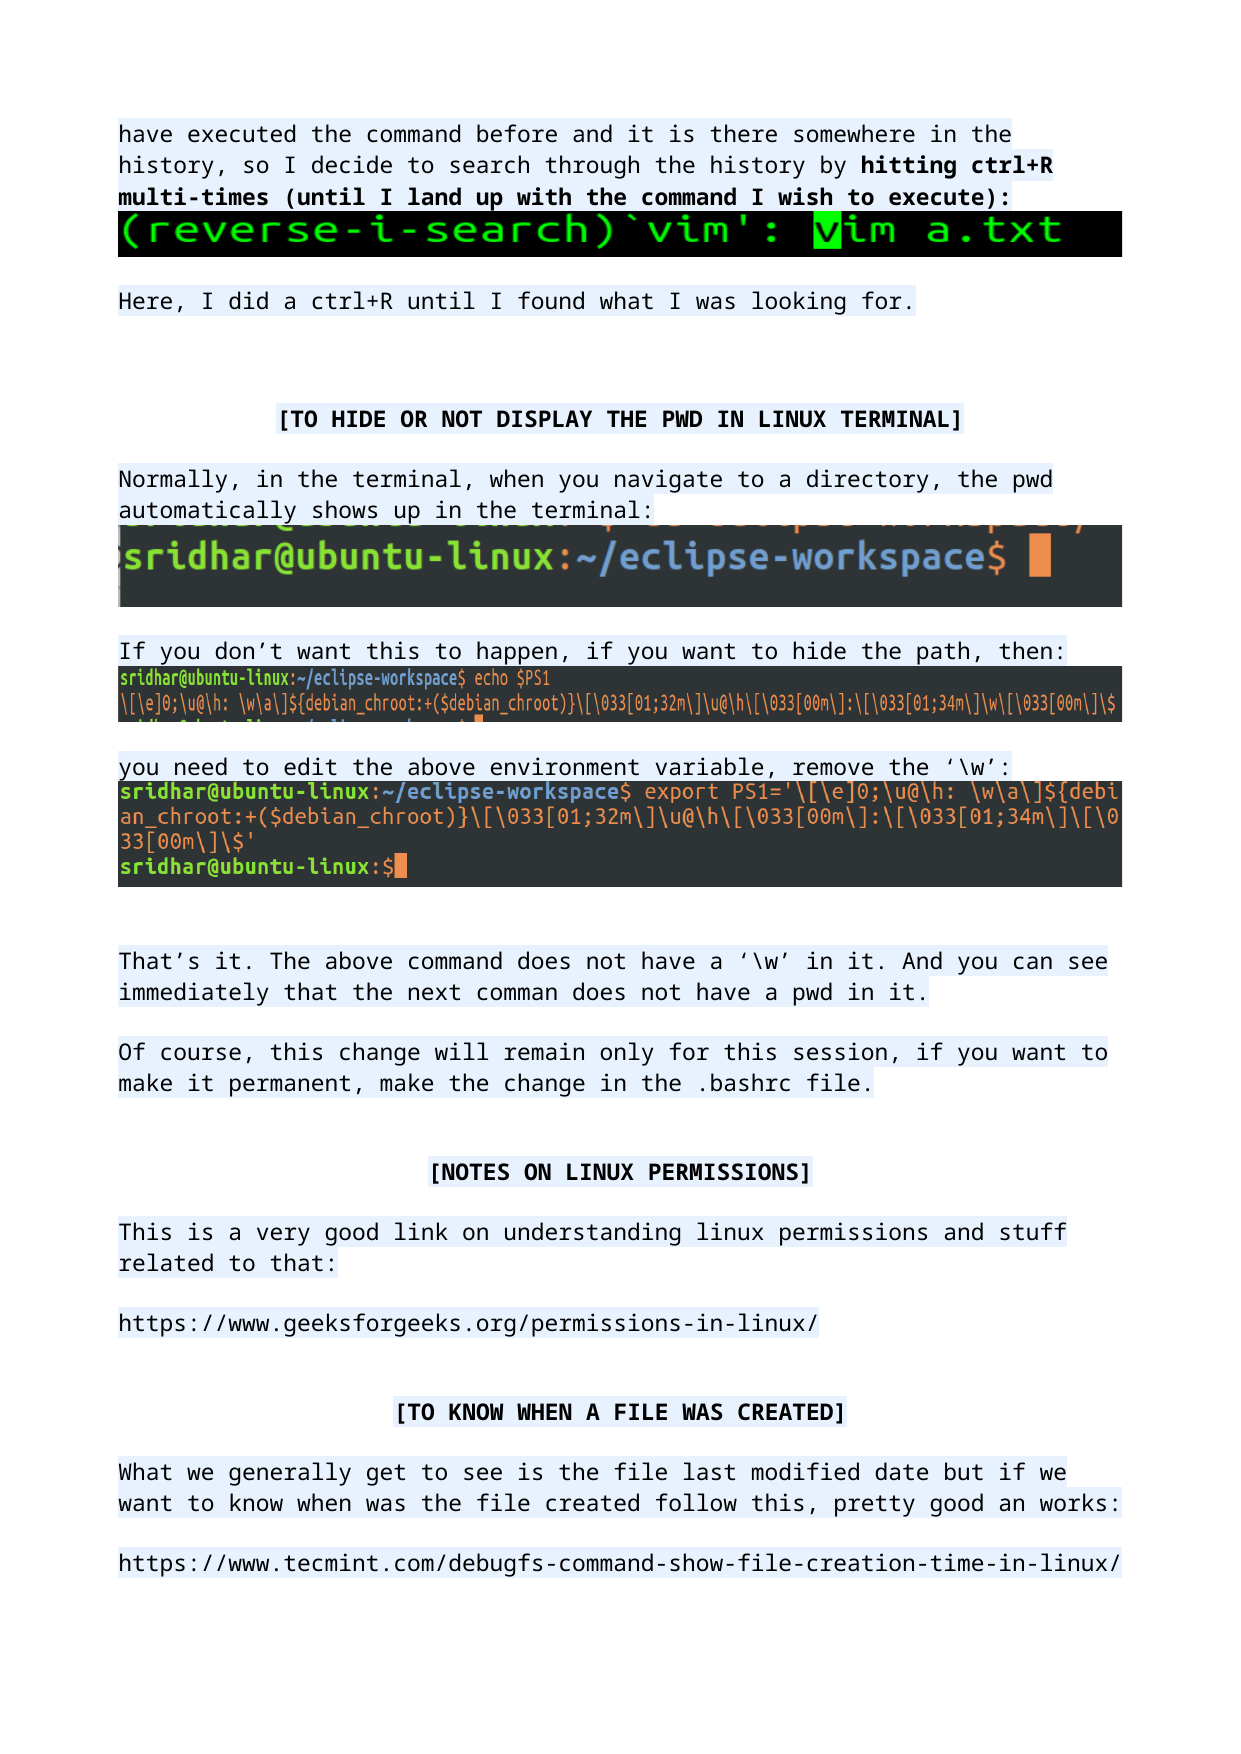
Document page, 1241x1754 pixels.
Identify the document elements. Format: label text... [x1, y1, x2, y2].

text [TO KNOW WHEN A FILE WAS CREATED] [118, 1396, 1122, 1427]
text [NOTES ON LINUX PERMISSIONS] [118, 1156, 1122, 1187]
text This is a very good link on understanding linux permissions and stuff related to that: [118, 1216, 1122, 1278]
text https://www.geeksforgeeks.org/permissions-in-linux/ [118, 1307, 1122, 1338]
text Here, I did a ctrl+R until I found what I was looking for. [118, 285, 1122, 316]
picture [118, 211, 1123, 257]
picture [118, 525, 1123, 607]
picture [118, 666, 1123, 722]
text Of course, this change will remain only for this session, if you want to make it permanent, make the change in the .bashrc file. [118, 1036, 1122, 1098]
text Normally, in the terminal, when you navigate to a directory, the pwd automatically shows up in the terminal: [118, 463, 1122, 525]
picture [118, 781, 1123, 887]
text What we generally get to see is the file last modified date but if we want to know when was the file created follow this, pretty good an works: [118, 1456, 1122, 1518]
text you need to edit the above environment variable, remove the ‘\w’: [118, 751, 1122, 781]
text https://www.tecmint.com/debugfs-command-show-file-creation-time-in-linux/ [118, 1547, 1122, 1578]
text That’s it. The above command does not have a ‘\w’ in it. And you can see immediately that the next comman does not have a pwd in it. [118, 944, 1122, 1007]
text [TO HIDE OR NOT DISPLAY THE PWD IN LINUX TERMINAL] [118, 403, 1122, 434]
text have executed the command before and it is there somewhere in the history, so I decide to search through the history by hitting ctrl+R multi-times (until I land up with the command I wish to execute): [118, 118, 1122, 211]
text If you don’t want this to happen, if you want to hide the path, then: [118, 635, 1122, 666]
